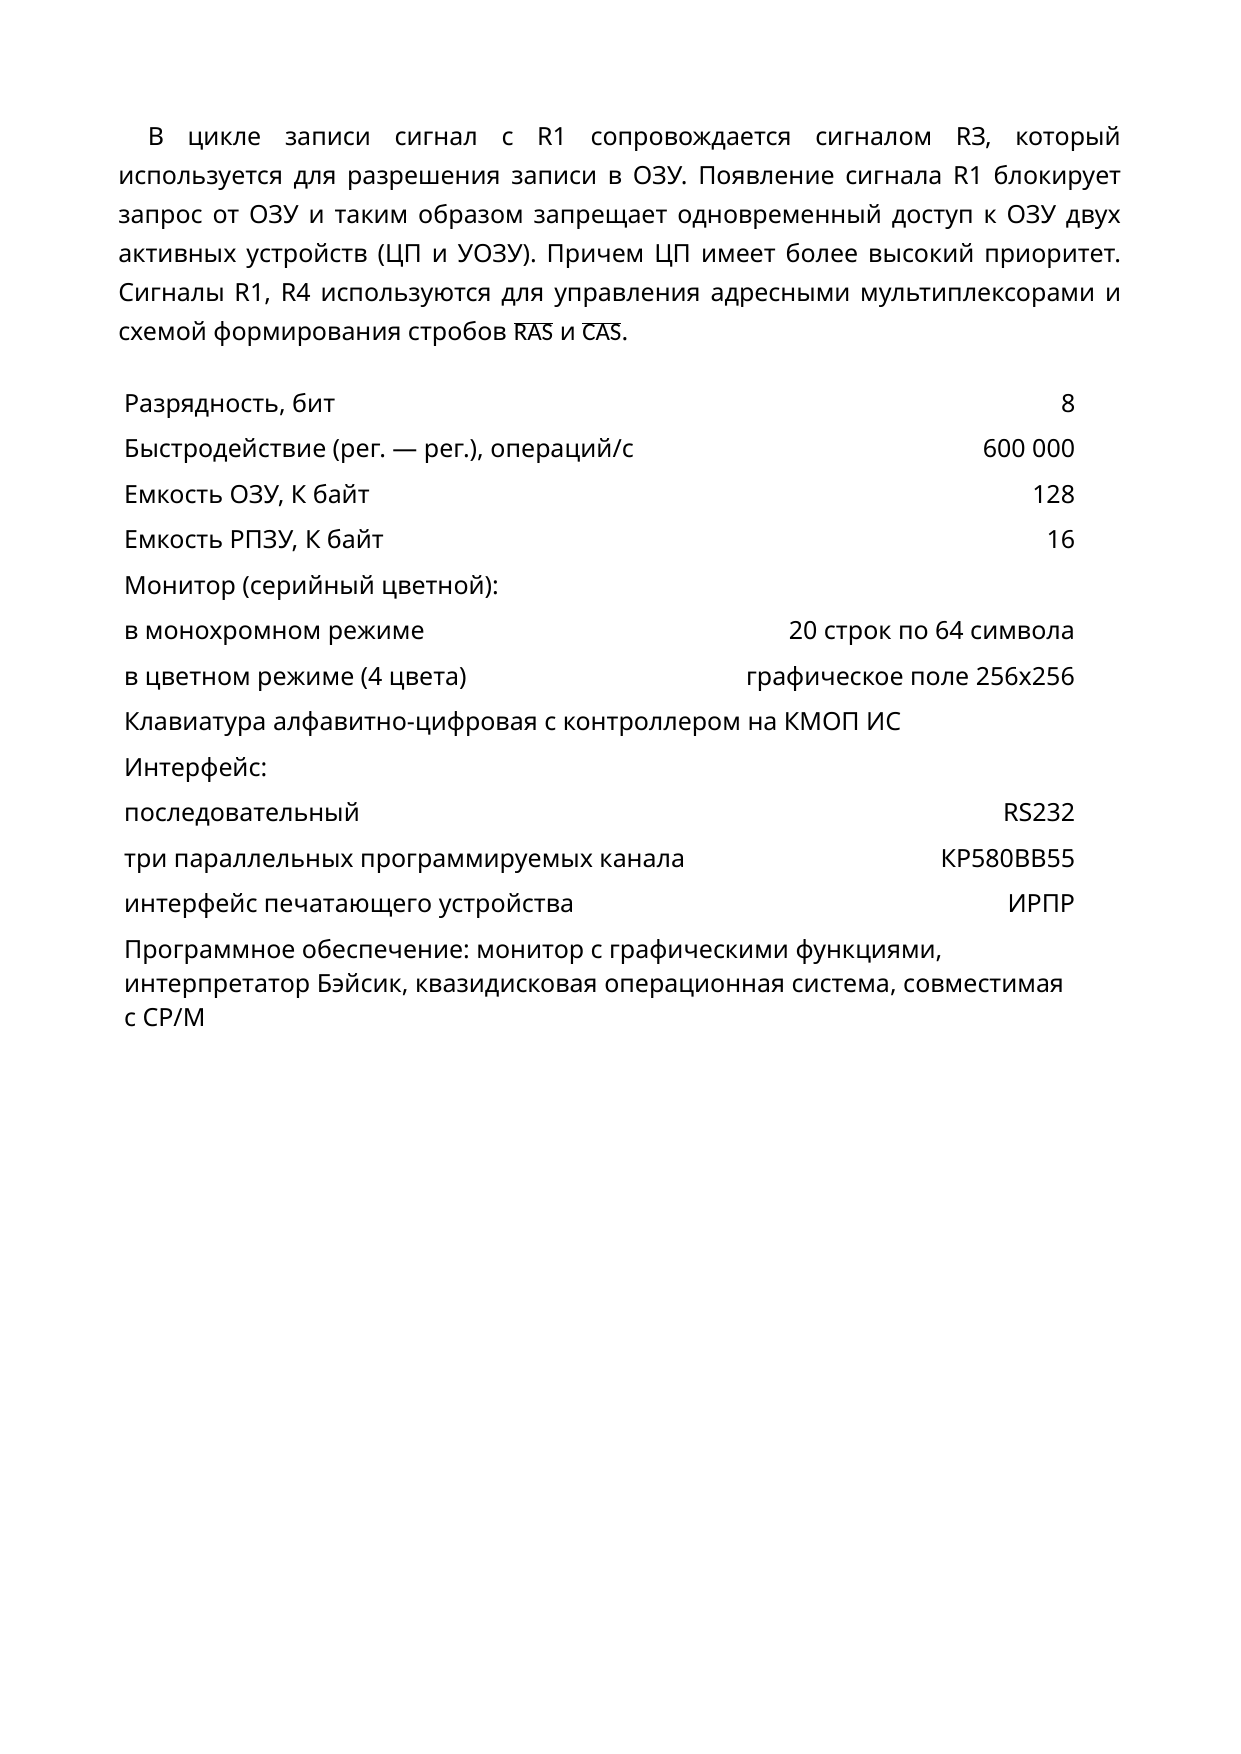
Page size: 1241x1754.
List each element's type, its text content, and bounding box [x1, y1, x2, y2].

table_cell Емкость ОЗУ, К байт [118, 471, 709, 516]
table_cell в монохромном режиме [118, 607, 709, 653]
table_cell три параллельных программируемых канала [118, 835, 709, 880]
table_cell КР580ВВ55 [709, 835, 1081, 880]
table_header Разрядность, бит [118, 380, 709, 425]
table_cell Монитор (серийный цветной): [118, 562, 1081, 607]
table_cell Емкость РПЗУ, К байт [118, 516, 709, 562]
table_cell RS232 [709, 789, 1081, 835]
table_cell 128 [709, 471, 1081, 516]
table_cell интерфейс печатающего устройства [118, 880, 709, 926]
table_cell ИРПР [709, 880, 1081, 926]
table_cell Интерфейс: [118, 744, 1081, 789]
table_cell 16 [709, 516, 1081, 562]
table_cell Быстродействие (рег. — рег.), операций/с [118, 425, 709, 471]
table_cell 600 000 [709, 425, 1081, 471]
table_header 8 [709, 380, 1081, 425]
table_cell Клавиатура алфавитно-цифровая с контроллером на КМОП ИС [118, 698, 1081, 744]
table_cell Программное обеспечение: монитор с графическими функциями, интерпретатор Бэйсик, квазидисковая операционная система, совместимая с CP/M [118, 926, 1081, 1039]
table_cell графическое поле 256x256 [709, 653, 1081, 698]
table_cell последовательный [118, 789, 709, 835]
table_cell 20 строк по 64 символа [709, 607, 1081, 653]
table_cell в цветном режиме (4 цвета) [118, 653, 709, 698]
text В цикле записи сигнал с R1 сопровождается сигналом RЗ, который используется для разрешения записи в ОЗУ. Появление сигнала R1 блокирует запрос от ОЗУ и таким образом запрещает одновременный доступ к ОЗУ двух активных устройств (ЦП и УОЗУ). Причем ЦП имеет более высокий приоритет. Сигналы R1, R4 используются для управления адресными мультиплексорами и схемой формирования стробов RAS и CAS. [118, 118, 1122, 348]
